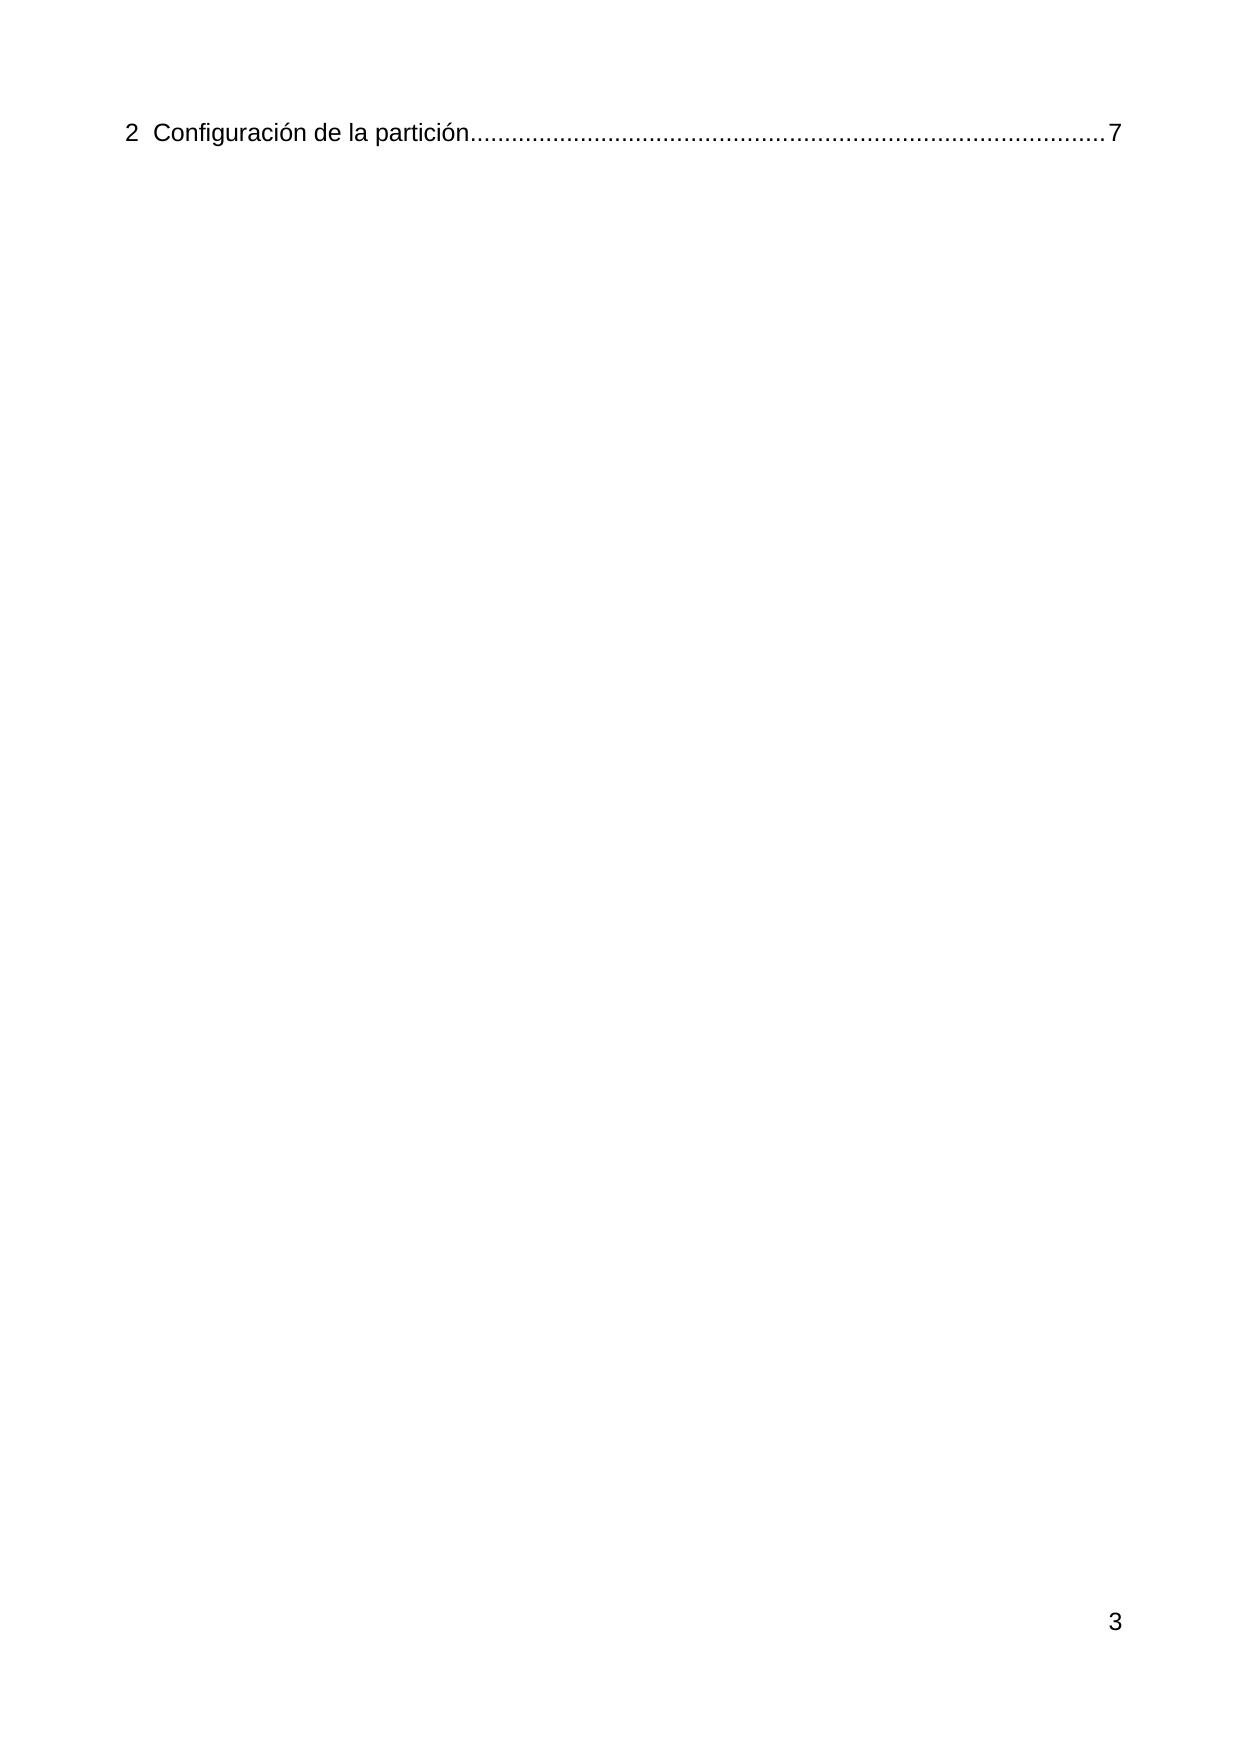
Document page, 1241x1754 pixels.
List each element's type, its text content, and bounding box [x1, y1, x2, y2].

text 2 Configuración de la partición 7 [118, 118, 1122, 147]
